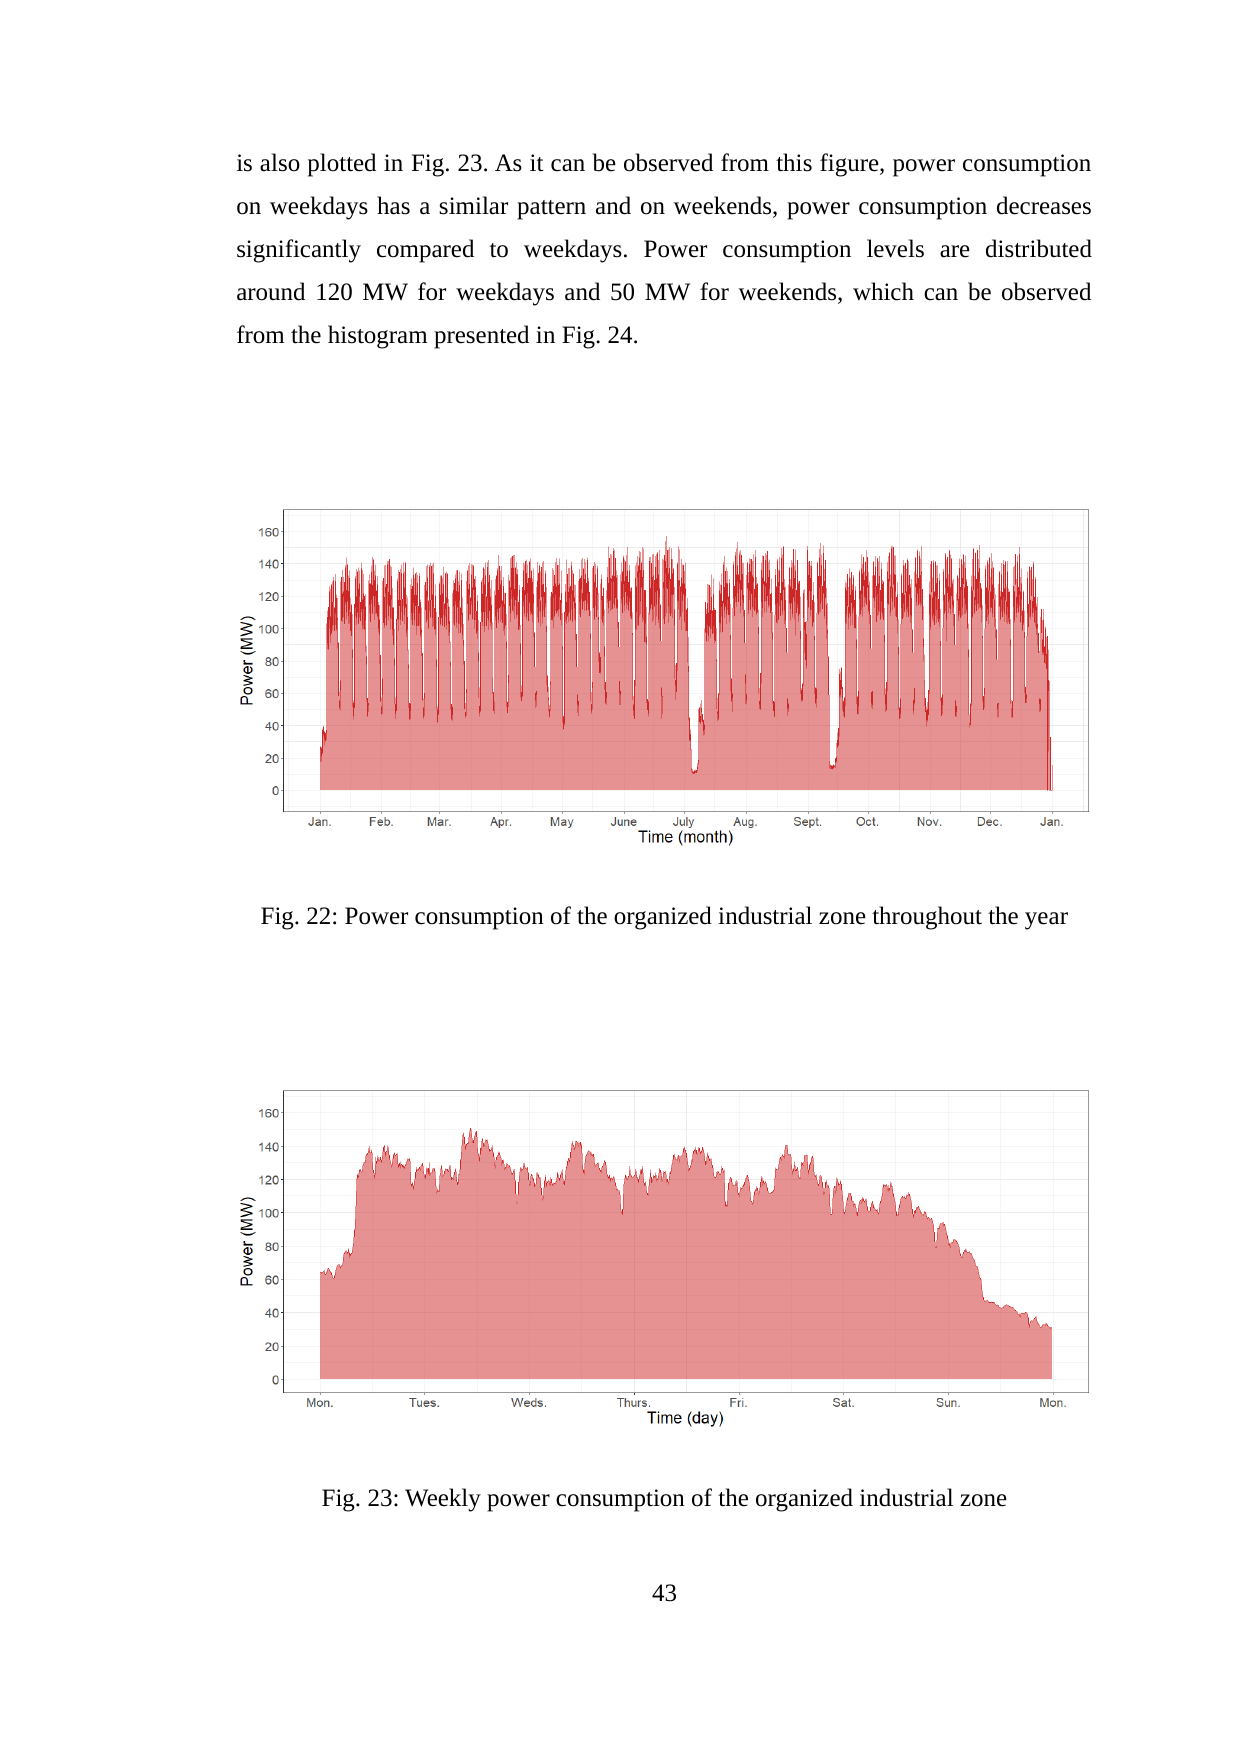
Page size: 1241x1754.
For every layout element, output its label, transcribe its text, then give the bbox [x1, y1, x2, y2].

picture [236, 505, 1093, 848]
picture [236, 1086, 1093, 1429]
text Fig. 23: Weekly power consumption of the organized industrial zone [236, 1483, 1093, 1511]
text Fig. 22: Power consumption of the organized industrial zone throughout the year [236, 901, 1093, 930]
text is also plotted in Fig. 23. As it can be observed from this figure, power consumption on weekdays has a similar pattern and on weekends, power consumption decreases significantly compared to weekdays. Power consumption levels are distributed around 120 MW for weekdays and 50 MW for weekends, which can be observed from the histogram presented in Fig. 24. [236, 148, 1093, 349]
